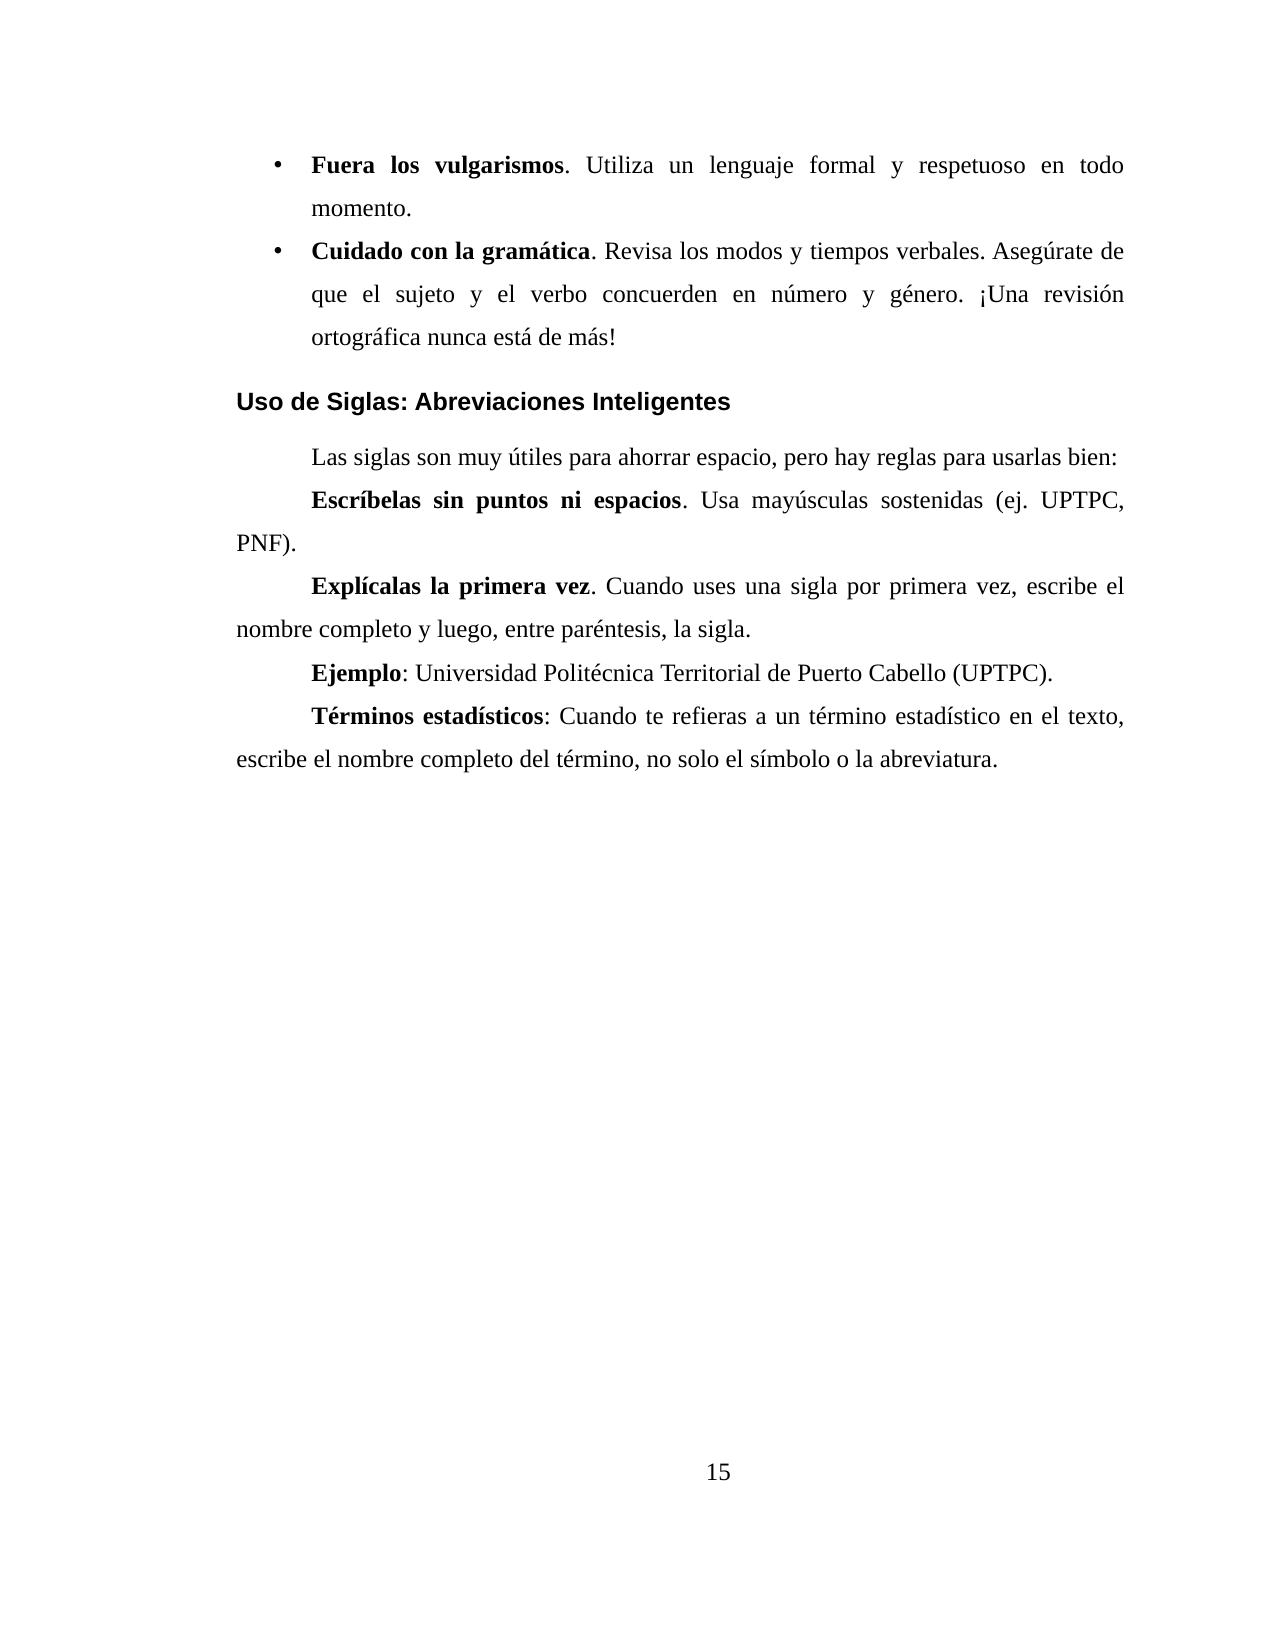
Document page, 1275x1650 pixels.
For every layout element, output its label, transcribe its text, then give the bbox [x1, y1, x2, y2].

text Ejemplo: Universidad Politécnica Territorial de Puerto Cabello (UPTPC). [236, 658, 1125, 686]
list Fuera los vulgarismos. Utiliza un lenguaje formal y respetuoso en todo momento. [274, 150, 1125, 222]
text Las siglas son muy útiles para ahorrar espacio, pero hay reglas para usarlas bien: [236, 442, 1125, 471]
text Explícalas la primera vez. Cuando uses una sigla por primera vez, escribe el nombre completo y luego, entre paréntesis, la sigla. [236, 571, 1125, 643]
text Términos estadísticos: Cuando te refieras a un término estadístico en el texto, escribe el nombre completo del término, no solo el símbolo o la abreviatura. [236, 701, 1125, 773]
list Cuidado con la gramática. Revisa los modos y tiempos verbales. Asegúrate de que el sujeto y el verbo concuerden en número y género. ¡Una revisión ortográfica nunca está de más! [274, 236, 1125, 351]
subtitle Uso de Siglas: Abreviaciones Inteligentes [236, 386, 1125, 415]
text Escríbelas sin puntos ni espacios. Usa mayúsculas sostenidas (ej. UPTPC, PNF). [236, 485, 1125, 557]
